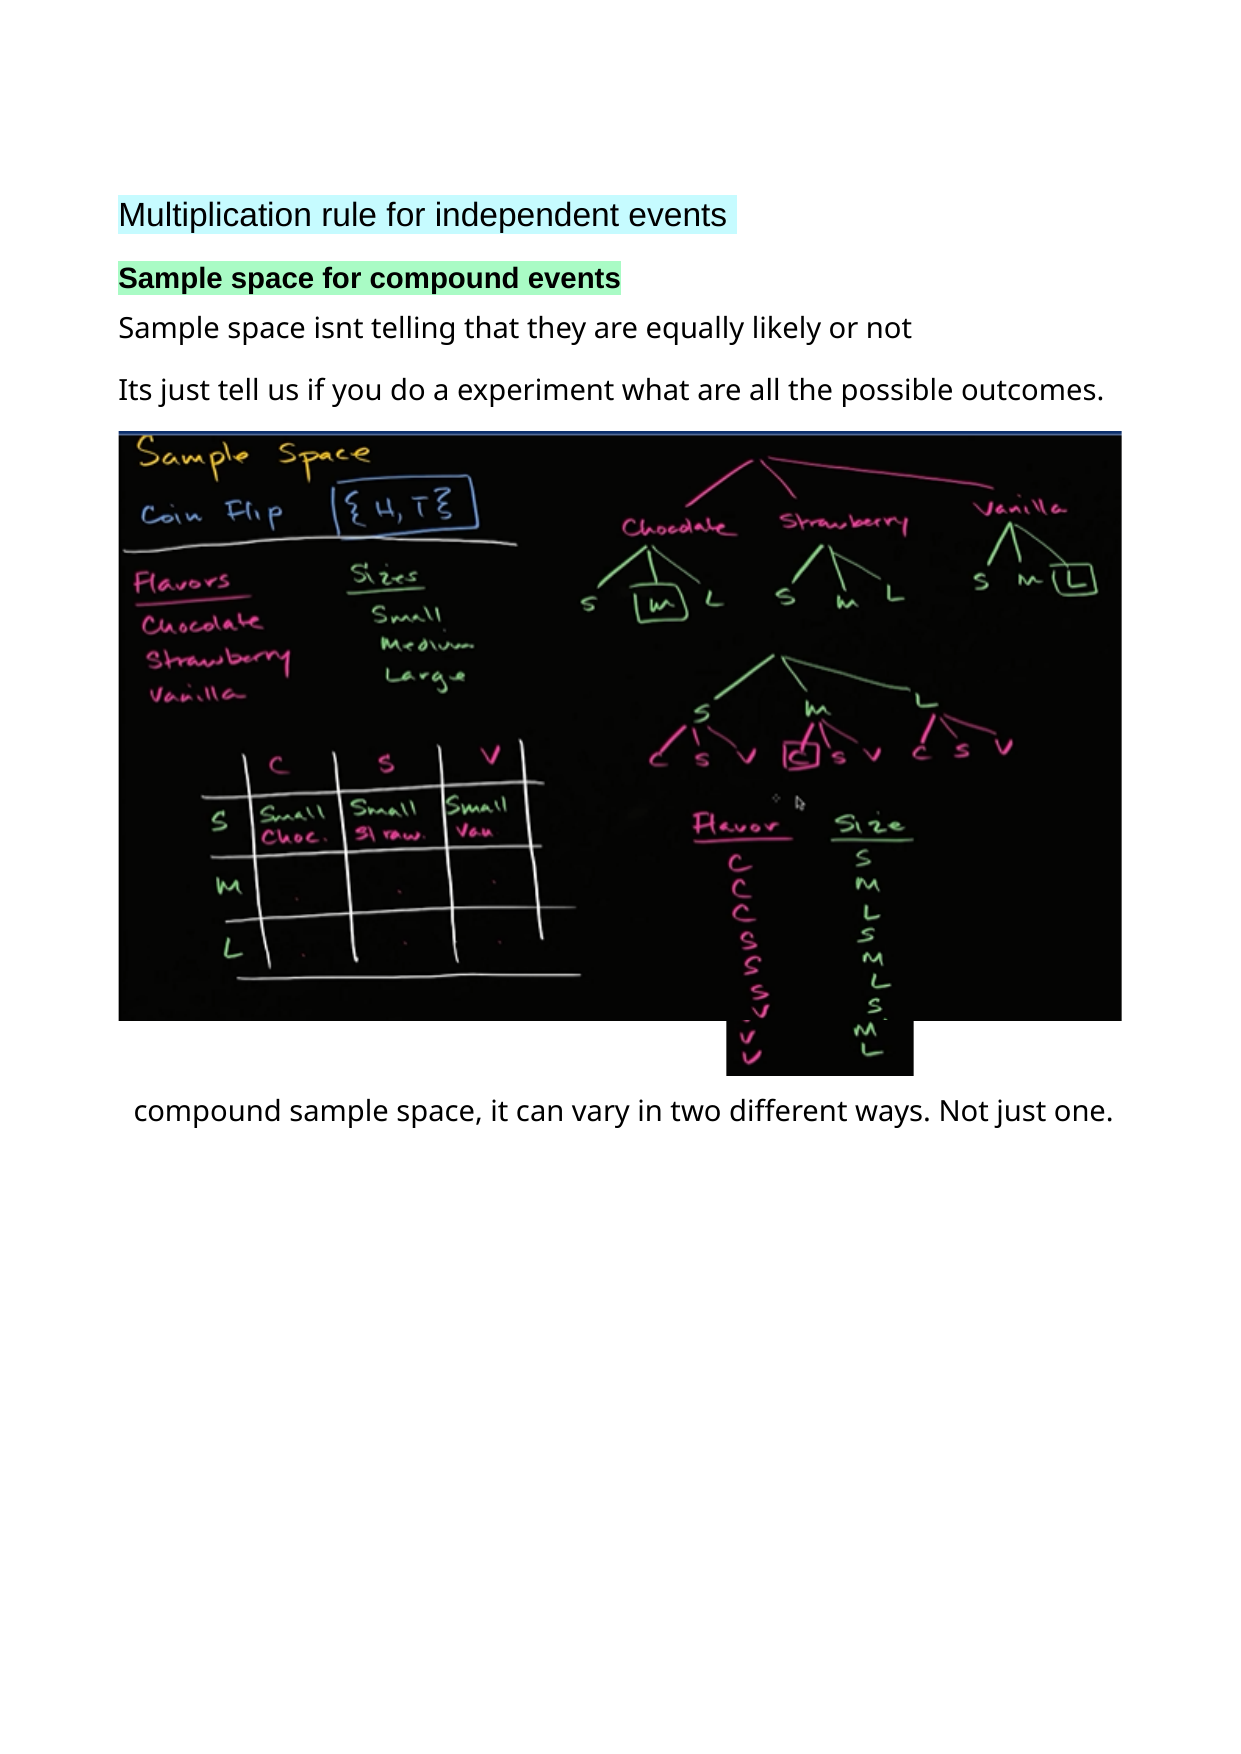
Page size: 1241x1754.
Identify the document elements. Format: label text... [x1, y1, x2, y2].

text Its just tell us if you do a experiment what are all the possible outcomes. [118, 369, 1122, 409]
subtitle Multiplication rule for independent events [737, 195, 1122, 234]
subtitle Sample space for compound events [621, 261, 1122, 295]
text compound sample space, it can vary in two different ways. Not just one. [118, 1091, 1122, 1130]
text Sample space isnt telling that they are equally likely or not [118, 307, 1122, 347]
picture [118, 431, 1122, 1076]
